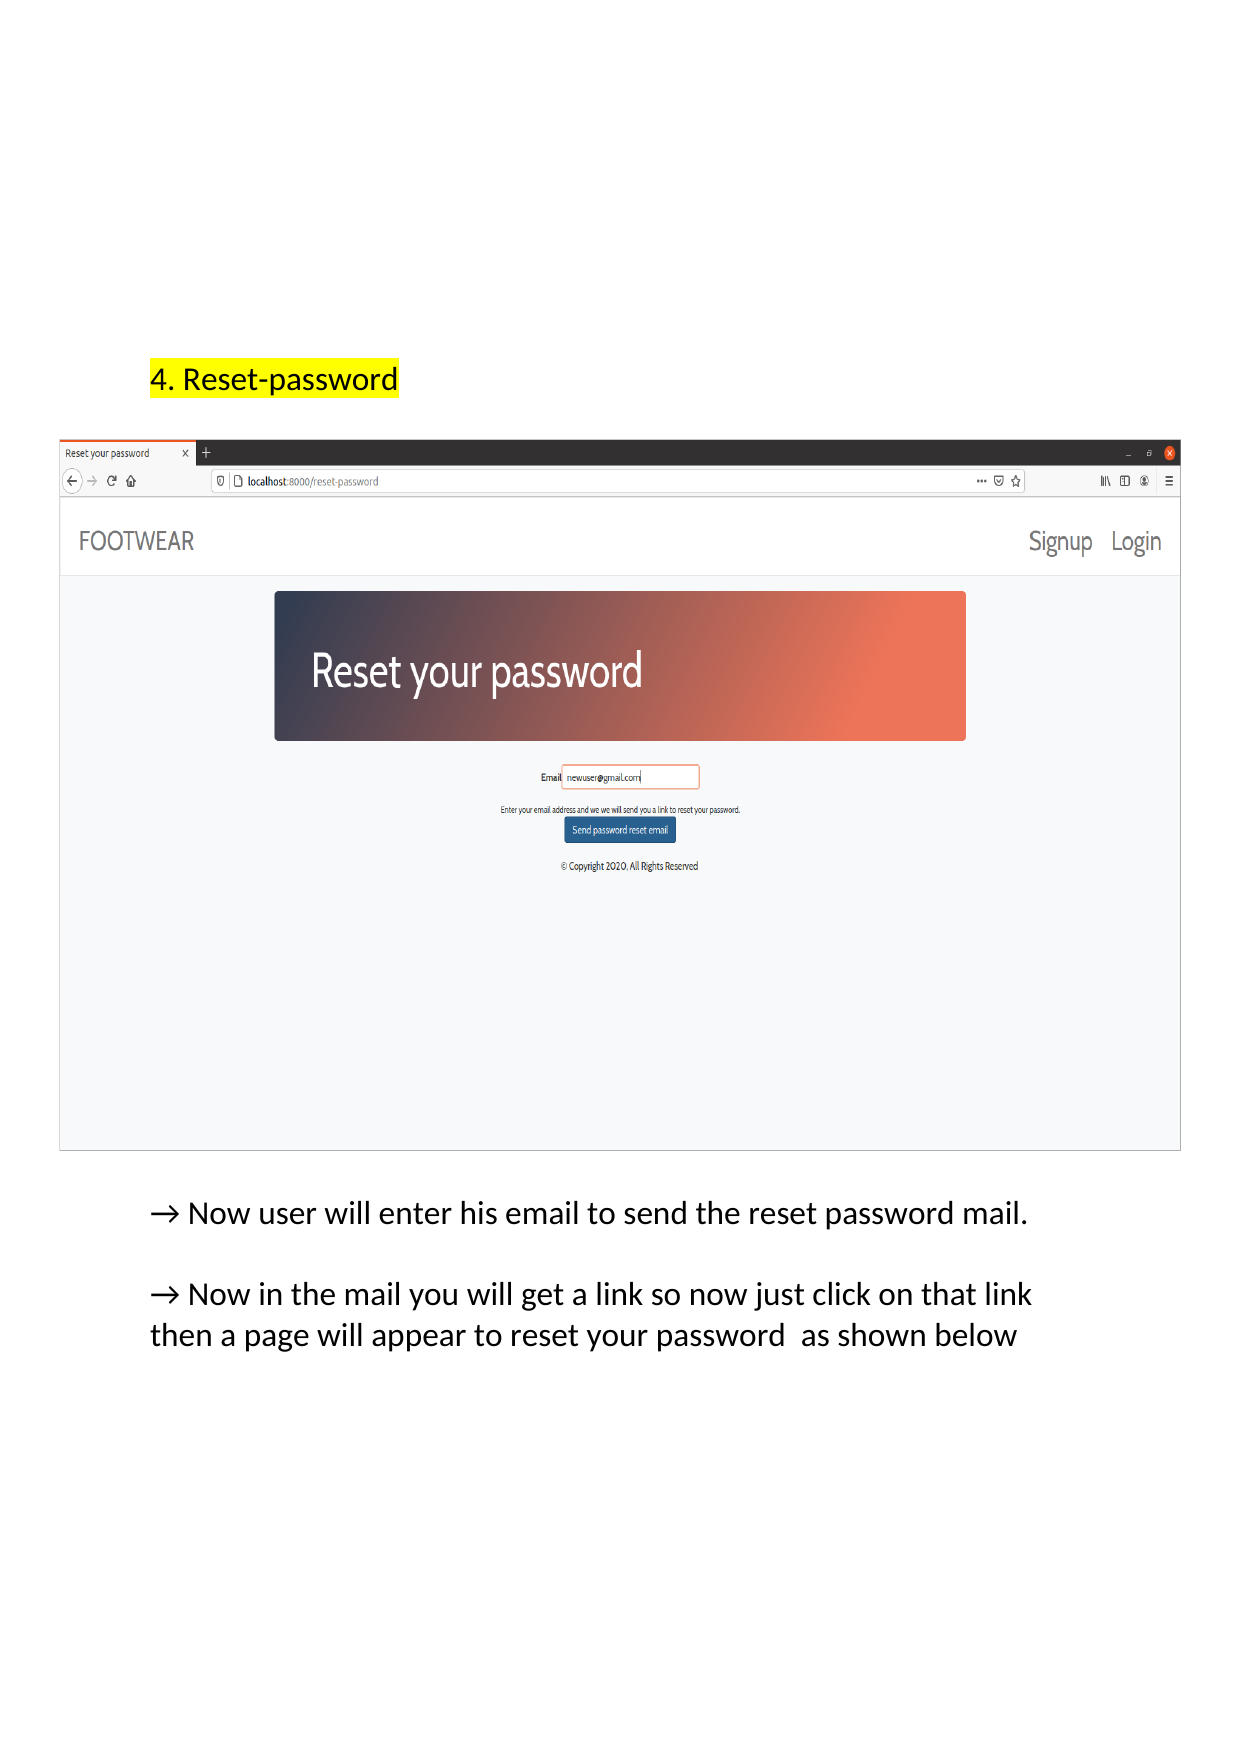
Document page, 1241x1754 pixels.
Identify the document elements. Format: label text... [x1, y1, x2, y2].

list → Now user will enter his email to send the reset password mail. [150, 1192, 1090, 1232]
picture [59, 439, 1181, 1151]
list 4. Reset-password [150, 358, 1090, 398]
list → Now in the mail you will get a link so now just click on that link then a page will appear to reset your password as shown below [150, 1273, 1090, 1354]
